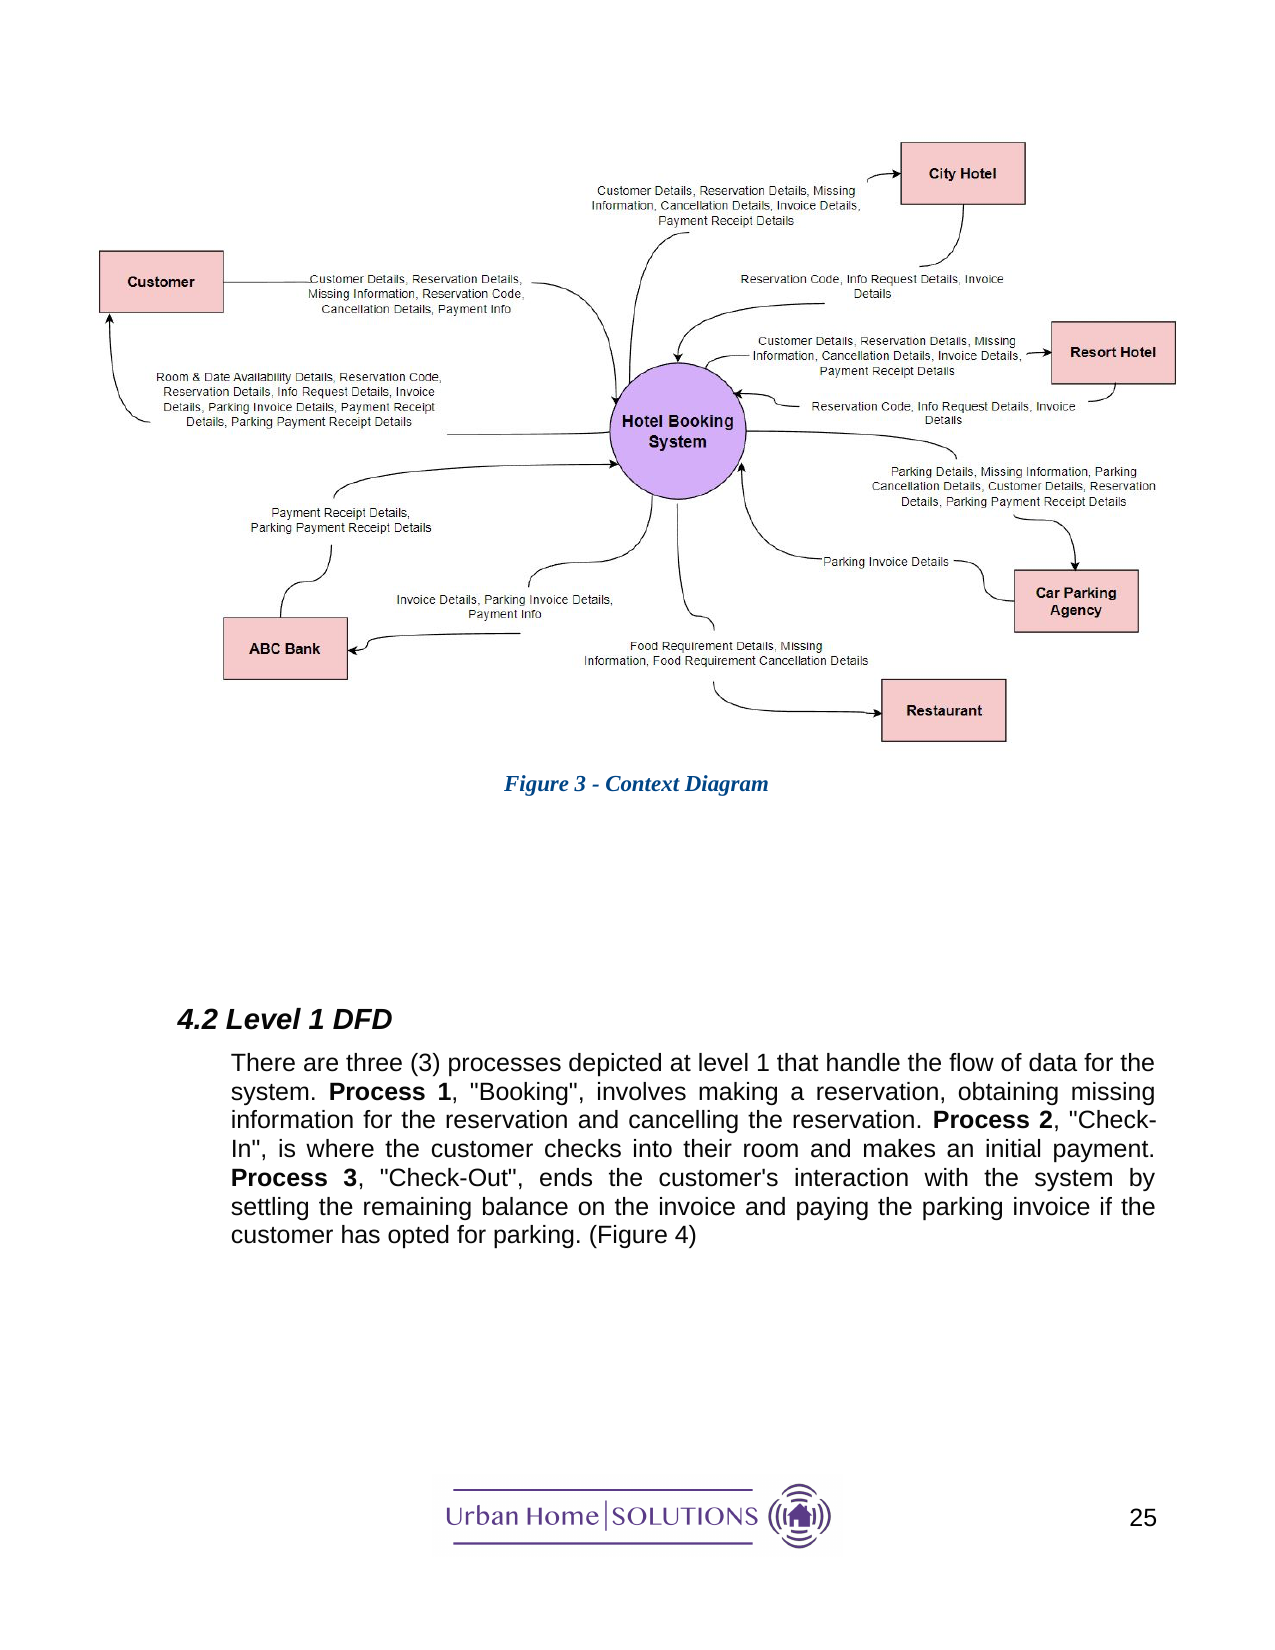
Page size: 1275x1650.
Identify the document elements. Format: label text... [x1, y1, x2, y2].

subtitle 4.2 Level 1 DFD [177, 1002, 1157, 1036]
picture [76, 118, 1199, 770]
list Figure 3 - Context Diagram [77, 770, 1198, 796]
picture [432, 1474, 844, 1557]
list There are three (3) processes depicted at level 1 that handle the flow of data for the system. Process 1, "Booking", involves making a reservation, obtaining missing information for the reservation and cancelling the reservation. Process 2, "Check-In", is where the customer checks into their room and makes an initial payment. Process 3, "Check-Out", ends the customer's interaction with the system by settling the remaining balance on the invoice and paying the parking invoice if the customer has opted for parking. (Figure 4) [193, 1048, 1157, 1249]
